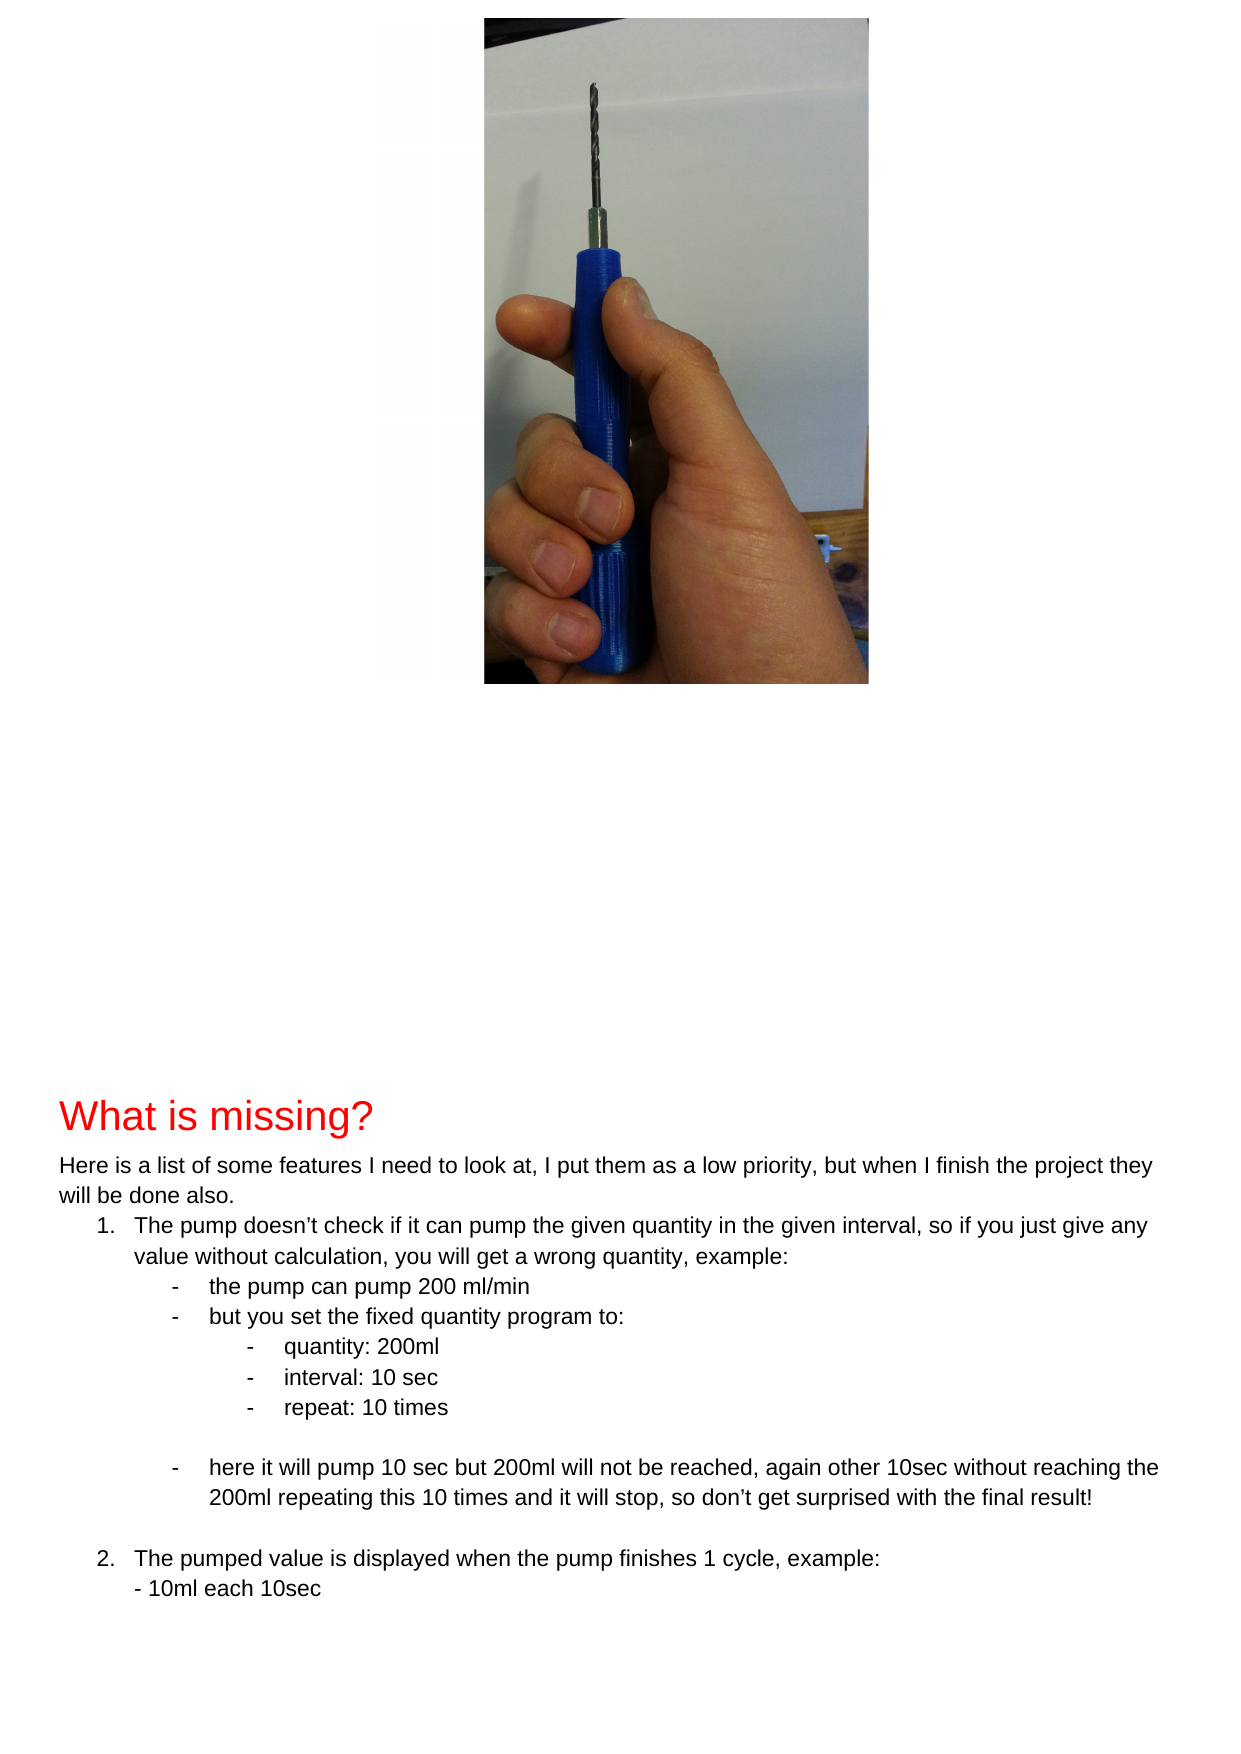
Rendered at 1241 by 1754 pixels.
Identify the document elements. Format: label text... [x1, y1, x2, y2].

list but you set the fixed quantity program to: [171, 1303, 1180, 1329]
list The pumped value is displayed when the pump finishes 1 cycle, example: [96, 1545, 1180, 1571]
text Here is a list of some features I need to look at, I put them as a low priority, but when I finish the project they will be done also. [59, 1152, 1180, 1208]
list quantity: 200ml [246, 1333, 1180, 1359]
list the pump can pump 200 ml/min [171, 1273, 1180, 1299]
text - 10ml each 10sec [59, 1575, 1180, 1601]
subtitle What is missing? [59, 1092, 1180, 1139]
picture [370, 18, 869, 684]
list The pump doesn’t check if it can pump the given quantity in the given interval, so if you just give any value without calculation, you will get a wrong quantity, example: [96, 1212, 1180, 1269]
list interval: 10 sec [246, 1363, 1180, 1390]
list here it will pump 10 sec but 200ml will not be reached, again other 10sec without reaching the 200ml repeating this 10 times and it will stop, so don’t get surprised with the final result! [171, 1454, 1180, 1511]
list repeat: 10 times [246, 1394, 1180, 1420]
